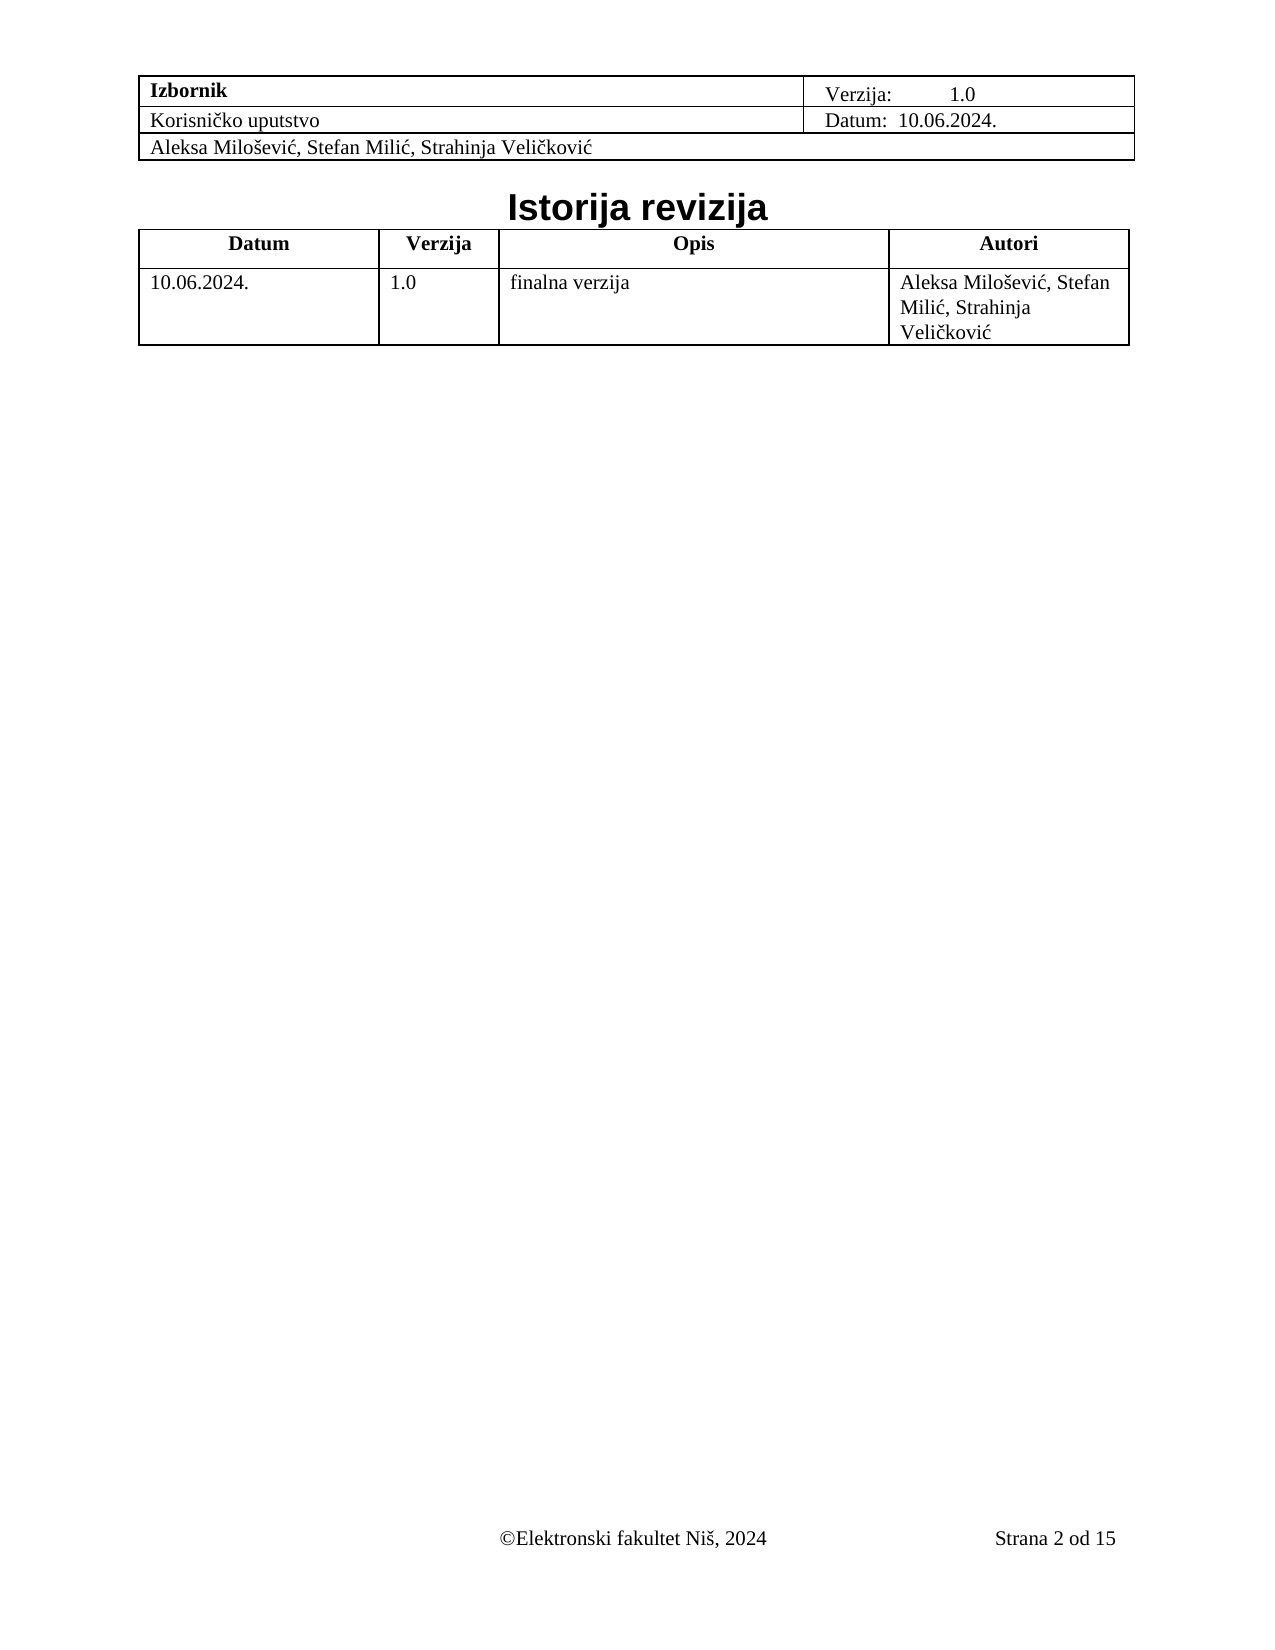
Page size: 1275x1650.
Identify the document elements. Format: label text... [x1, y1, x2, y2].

table_header Verzija [380, 230, 498, 268]
table_header Autori [890, 230, 1128, 268]
table_cell Aleksa Milošević, Stefan Milić, Strahinja Veličković [890, 269, 1128, 344]
table_cell finalna verzija [500, 269, 888, 344]
table_cell 10.06.2024. [140, 269, 378, 344]
subtitle Istorija revizija [150, 185, 1125, 228]
table_cell 1.0 [380, 269, 498, 344]
table_header Opis [500, 230, 888, 268]
table_header Datum [140, 230, 378, 268]
